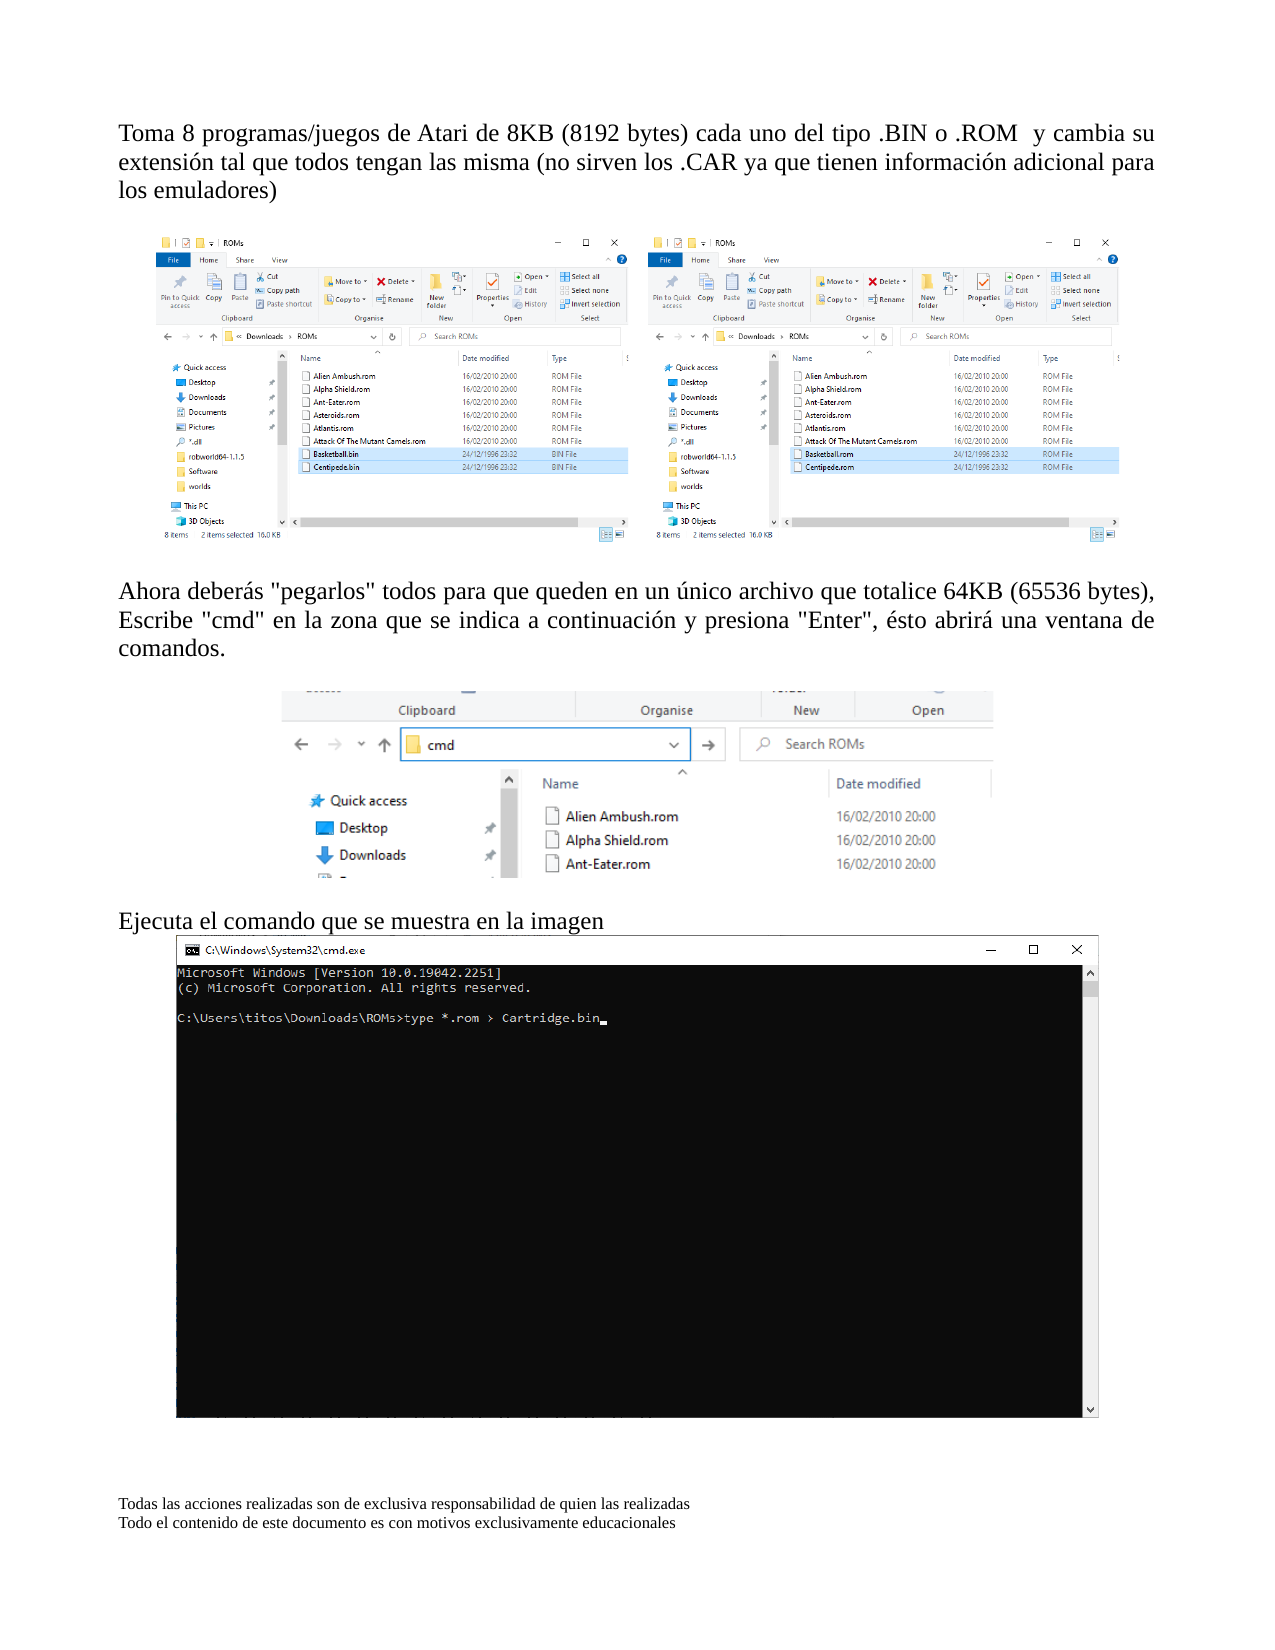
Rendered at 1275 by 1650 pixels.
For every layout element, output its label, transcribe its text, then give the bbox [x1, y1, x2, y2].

text Ejecuta el comando que se muestra en la imagen [118, 906, 1157, 935]
picture [281, 691, 994, 878]
picture [647, 233, 1120, 542]
text Ahora deberás "pegarlos" todos para que queden en un único archivo que totalice 64KB (65536 bytes), Escribe "cmd" en la zona que se indica a continuación y presiona "Enter", ésto abrirá una ventana de comandos. [118, 576, 1157, 662]
picture [176, 935, 1099, 1418]
picture [155, 233, 629, 542]
text Toma 8 programas/juegos de Atari de 8KB (8192 bytes) cada uno del tipo .BIN o .ROM y cambia su extensión tal que todos tengan las misma (no sirven los .CAR ya que tienen información adicional para los emuladores) [118, 118, 1157, 204]
